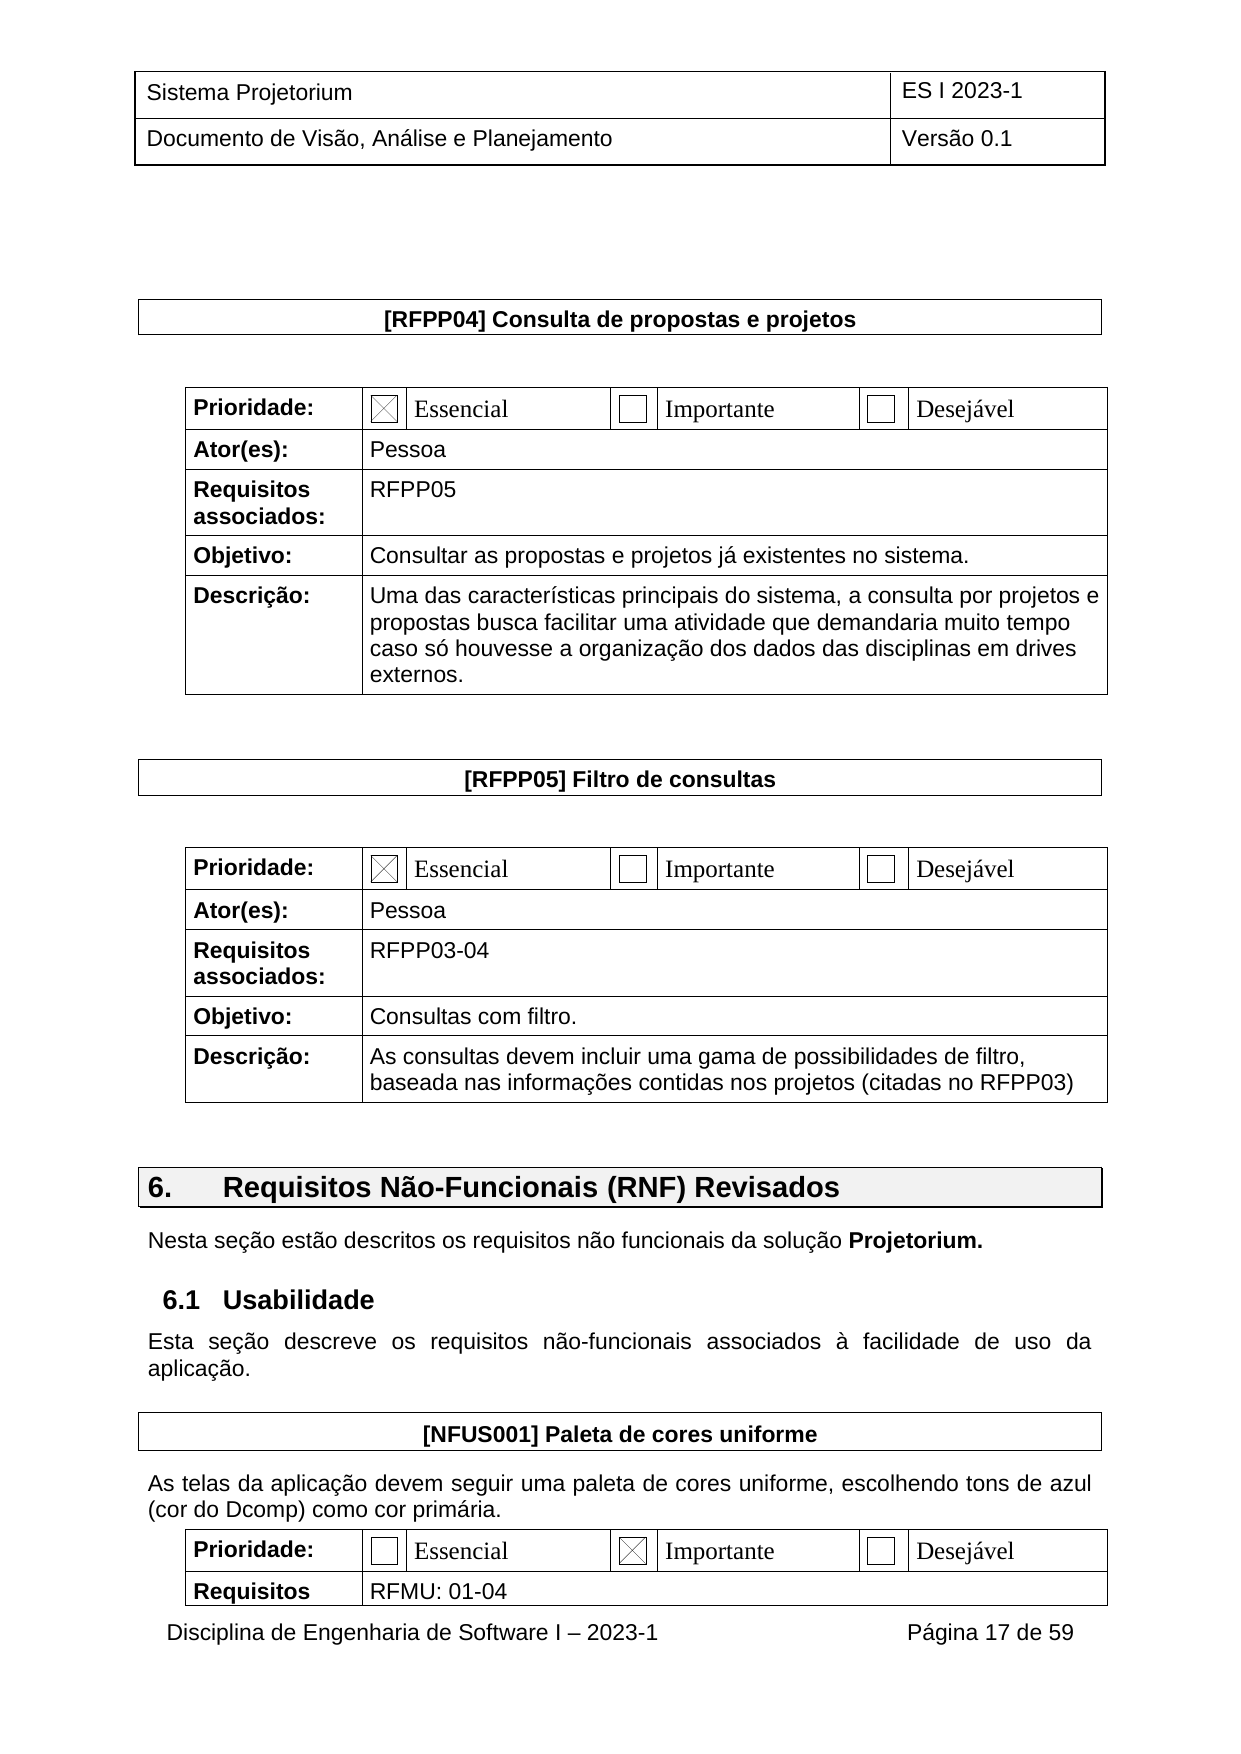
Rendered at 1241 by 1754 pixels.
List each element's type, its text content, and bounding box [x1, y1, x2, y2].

table_cell As consultas devem incluir uma gama de possibilidades de filtro, baseada nas informações contidas nos projetos (citadas no RFPP03) [363, 1036, 1107, 1102]
table_cell Pessoa [363, 430, 1107, 469]
table_header Importante [658, 388, 859, 429]
table_cell Ator(es): [186, 890, 362, 929]
table_header Desejável [909, 848, 1107, 889]
subtitle Requisitos Não-Funcionais (RNF) Revisados [139, 1168, 1101, 1206]
text Nesta seção estão descritos os requisitos não funcionais da solução Projetorium. [148, 1227, 1092, 1253]
subtitle Usabilidade [162, 1284, 1092, 1316]
table_cell Requisitos associados: [186, 470, 362, 535]
table_cell Objetivo: [186, 536, 362, 575]
table_cell Requisitos associados: [186, 930, 362, 996]
table_header Importante [658, 1530, 859, 1571]
table_header [860, 388, 908, 429]
table_cell Descrição: [186, 1036, 362, 1102]
table_header Desejável [909, 1530, 1107, 1571]
table_cell Requisitos [186, 1572, 362, 1604]
table_header Desejável [909, 388, 1107, 429]
table_header [860, 1530, 908, 1571]
table_header Essencial [407, 848, 610, 889]
table_header Essencial [407, 1530, 610, 1571]
text [RFPP04] Consulta de propostas e projetos [139, 300, 1101, 334]
table_header [611, 848, 657, 889]
table_header Essencial [407, 388, 610, 429]
text Esta seção descreve os requisitos não-funcionais associados à facilidade de uso da aplicação. [148, 1328, 1092, 1381]
table_cell Consultar as propostas e projetos já existentes no sistema. [363, 536, 1107, 575]
table_header [860, 848, 908, 889]
table_cell RFPP05 [363, 470, 1107, 535]
table_header [363, 1530, 406, 1571]
table_header Importante [658, 848, 859, 889]
table_header Prioridade: [186, 1530, 362, 1571]
subtitle [NFUS001] Paleta de cores uniforme [139, 1413, 1101, 1450]
table_header [611, 388, 657, 429]
table_cell Ator(es): [186, 430, 362, 469]
table_cell Consultas com filtro. [363, 997, 1107, 1035]
table_header [611, 1530, 657, 1571]
table_header [363, 388, 406, 429]
table_cell RFPP03-04 [363, 930, 1107, 996]
table_cell Objetivo: [186, 997, 362, 1035]
table_header [363, 848, 406, 889]
table_cell Pessoa [363, 890, 1107, 929]
table_header Prioridade: [186, 848, 362, 889]
table_header Prioridade: [186, 388, 362, 429]
table_cell Descrição: [186, 576, 362, 694]
table_cell Uma das características principais do sistema, a consulta por projetos e propostas busca facilitar uma atividade que demandaria muito tempo caso só houvesse a organização dos dados das disciplinas em drives externos. [363, 576, 1107, 694]
text As telas da aplicação devem seguir uma paleta de cores uniforme, escolhendo tons de azul (cor do Dcomp) como cor primária. [148, 1470, 1092, 1522]
text [RFPP05] Filtro de consultas [139, 760, 1101, 795]
table_cell RFMU: 01-04 [363, 1572, 1107, 1604]
